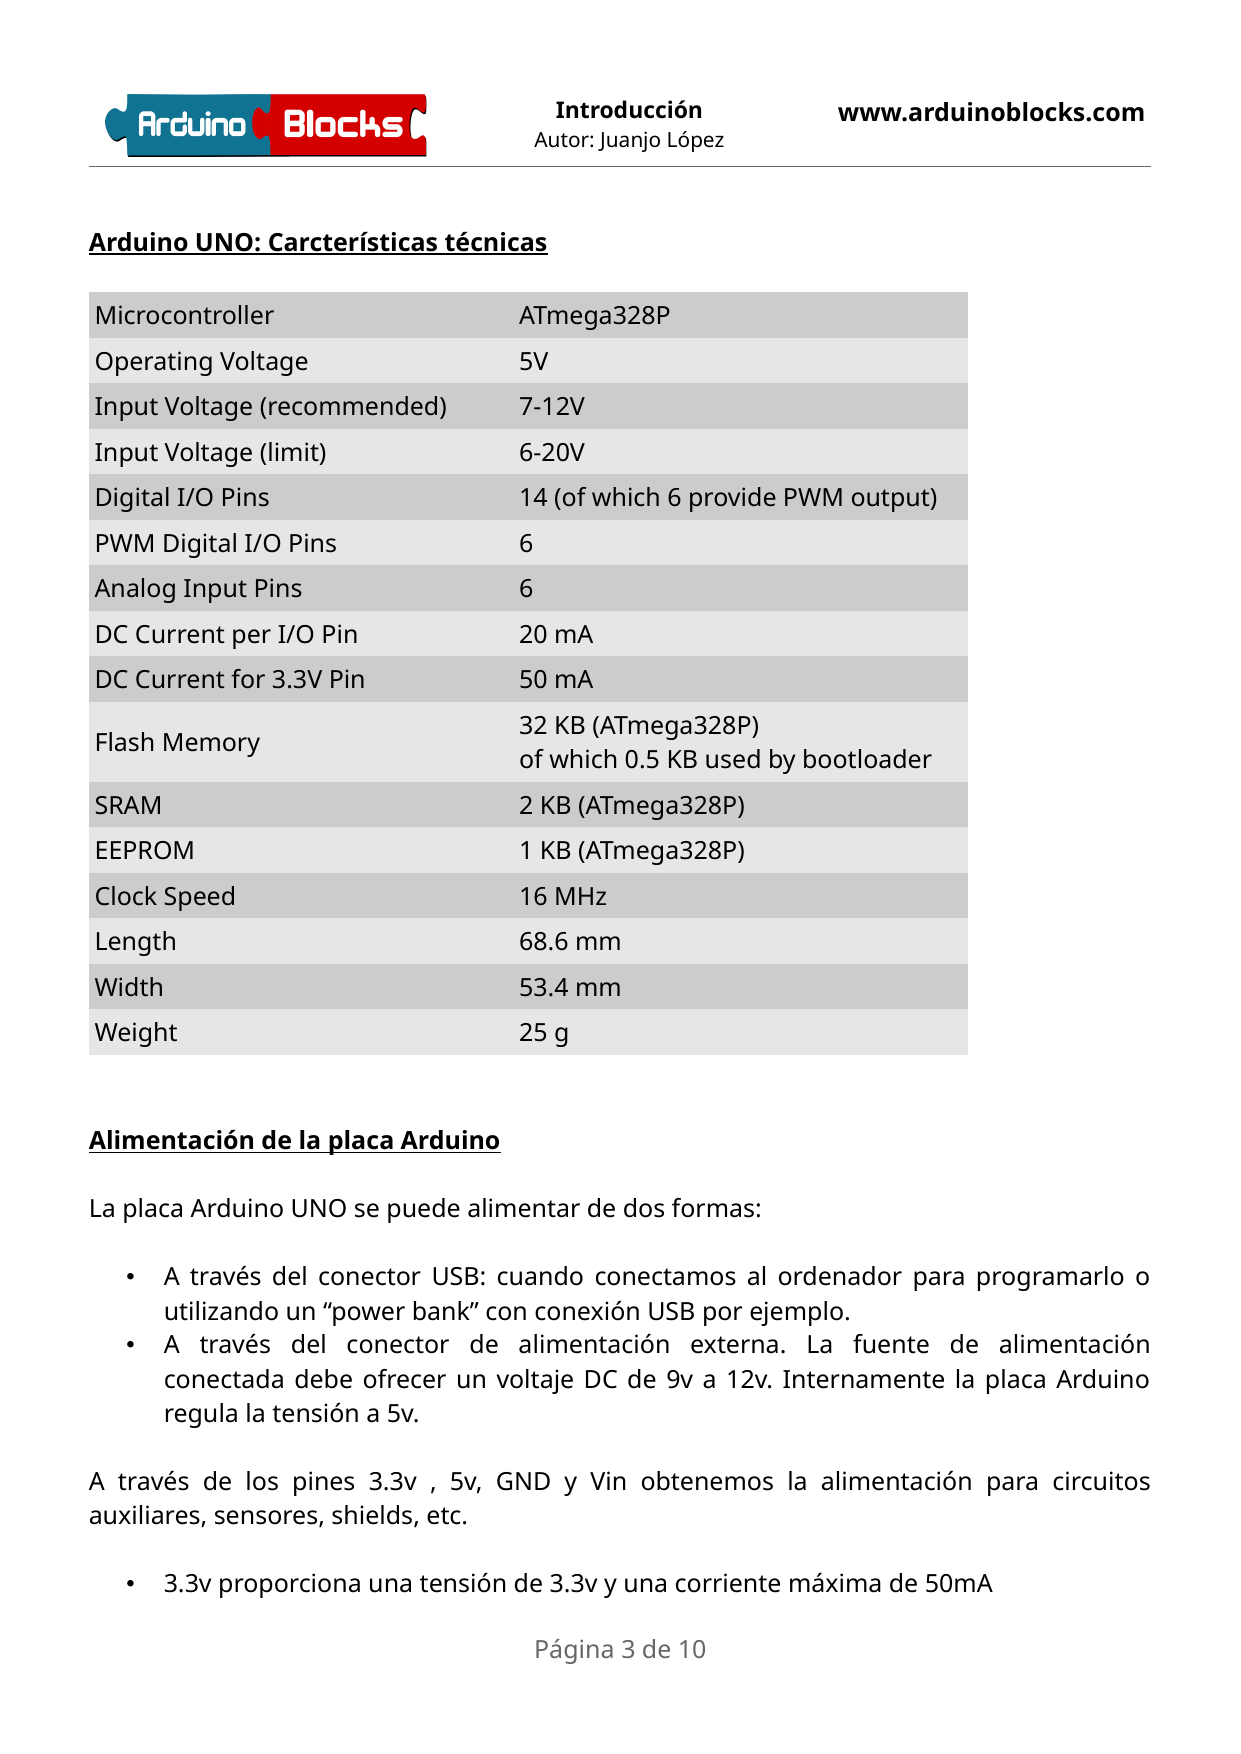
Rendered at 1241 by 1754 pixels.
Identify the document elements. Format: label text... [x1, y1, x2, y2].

picture [105, 94, 427, 157]
table_cell 6 [513, 520, 968, 565]
table_cell Operating Voltage [89, 338, 513, 383]
table_cell 5V [513, 338, 968, 383]
table_cell 50 mA [513, 656, 968, 702]
table_cell DC Current for 3.3V Pin [89, 656, 513, 702]
table_cell SRAM [89, 782, 513, 827]
table_cell 7-12V [513, 383, 968, 429]
table_cell PWM Digital I/O Pins [89, 520, 513, 565]
table_cell 53.4 mm [513, 964, 968, 1009]
list A través del conector USB: cuando conectamos al ordenador para programarlo o utilizando un “power bank” con conexión USB por ejemplo. [126, 1259, 1152, 1327]
table_cell 1 KB (ATmega328P) [513, 827, 968, 873]
table_cell Length [89, 918, 513, 964]
table_header Microcontroller [89, 292, 513, 338]
table_header ATmega328P [513, 292, 968, 338]
table_cell Digital I/O Pins [89, 474, 513, 520]
text Alimentación de la placa Arduino [88, 1123, 1152, 1157]
table_cell Input Voltage (limit) [89, 429, 513, 474]
table_cell DC Current per I/O Pin [89, 611, 513, 656]
text A través de los pines 3.3v , 5v, GND y Vin obtenemos la alimentación para circuitos auxiliares, sensores, shields, etc. [88, 1463, 1152, 1532]
table_cell Analog Input Pins [89, 565, 513, 611]
table_cell 20 mA [513, 611, 968, 656]
text Arduino UNO: Carcterísticas técnicas [88, 224, 1152, 258]
list A través del conector de alimentación externa. La fuente de alimentación conectada debe ofrecer un voltaje DC de 9v a 12v. Internamente la placa Arduino regula la tensión a 5v. [126, 1327, 1152, 1429]
table_cell 32 KB (ATmega328P) of which 0.5 KB used by bootloader [513, 702, 968, 782]
table_cell 25 g [513, 1009, 968, 1055]
table_cell Input Voltage (recommended) [89, 383, 513, 429]
table_cell 6 [513, 565, 968, 611]
table_cell Clock Speed [89, 873, 513, 918]
table_cell Flash Memory [89, 702, 513, 782]
list 3.3v proporciona una tensión de 3.3v y una corriente máxima de 50mA [126, 1566, 1152, 1600]
table_cell 16 MHz [513, 873, 968, 918]
table_cell EEPROM [89, 827, 513, 873]
table_cell 2 KB (ATmega328P) [513, 782, 968, 827]
table_cell Weight [89, 1009, 513, 1055]
table_cell 6-20V [513, 429, 968, 474]
table_cell 68.6 mm [513, 918, 968, 964]
text La placa Arduino UNO se puede alimentar de dos formas: [88, 1191, 1152, 1225]
table_cell 14 (of which 6 provide PWM output) [513, 474, 968, 520]
table_cell Width [89, 964, 513, 1009]
